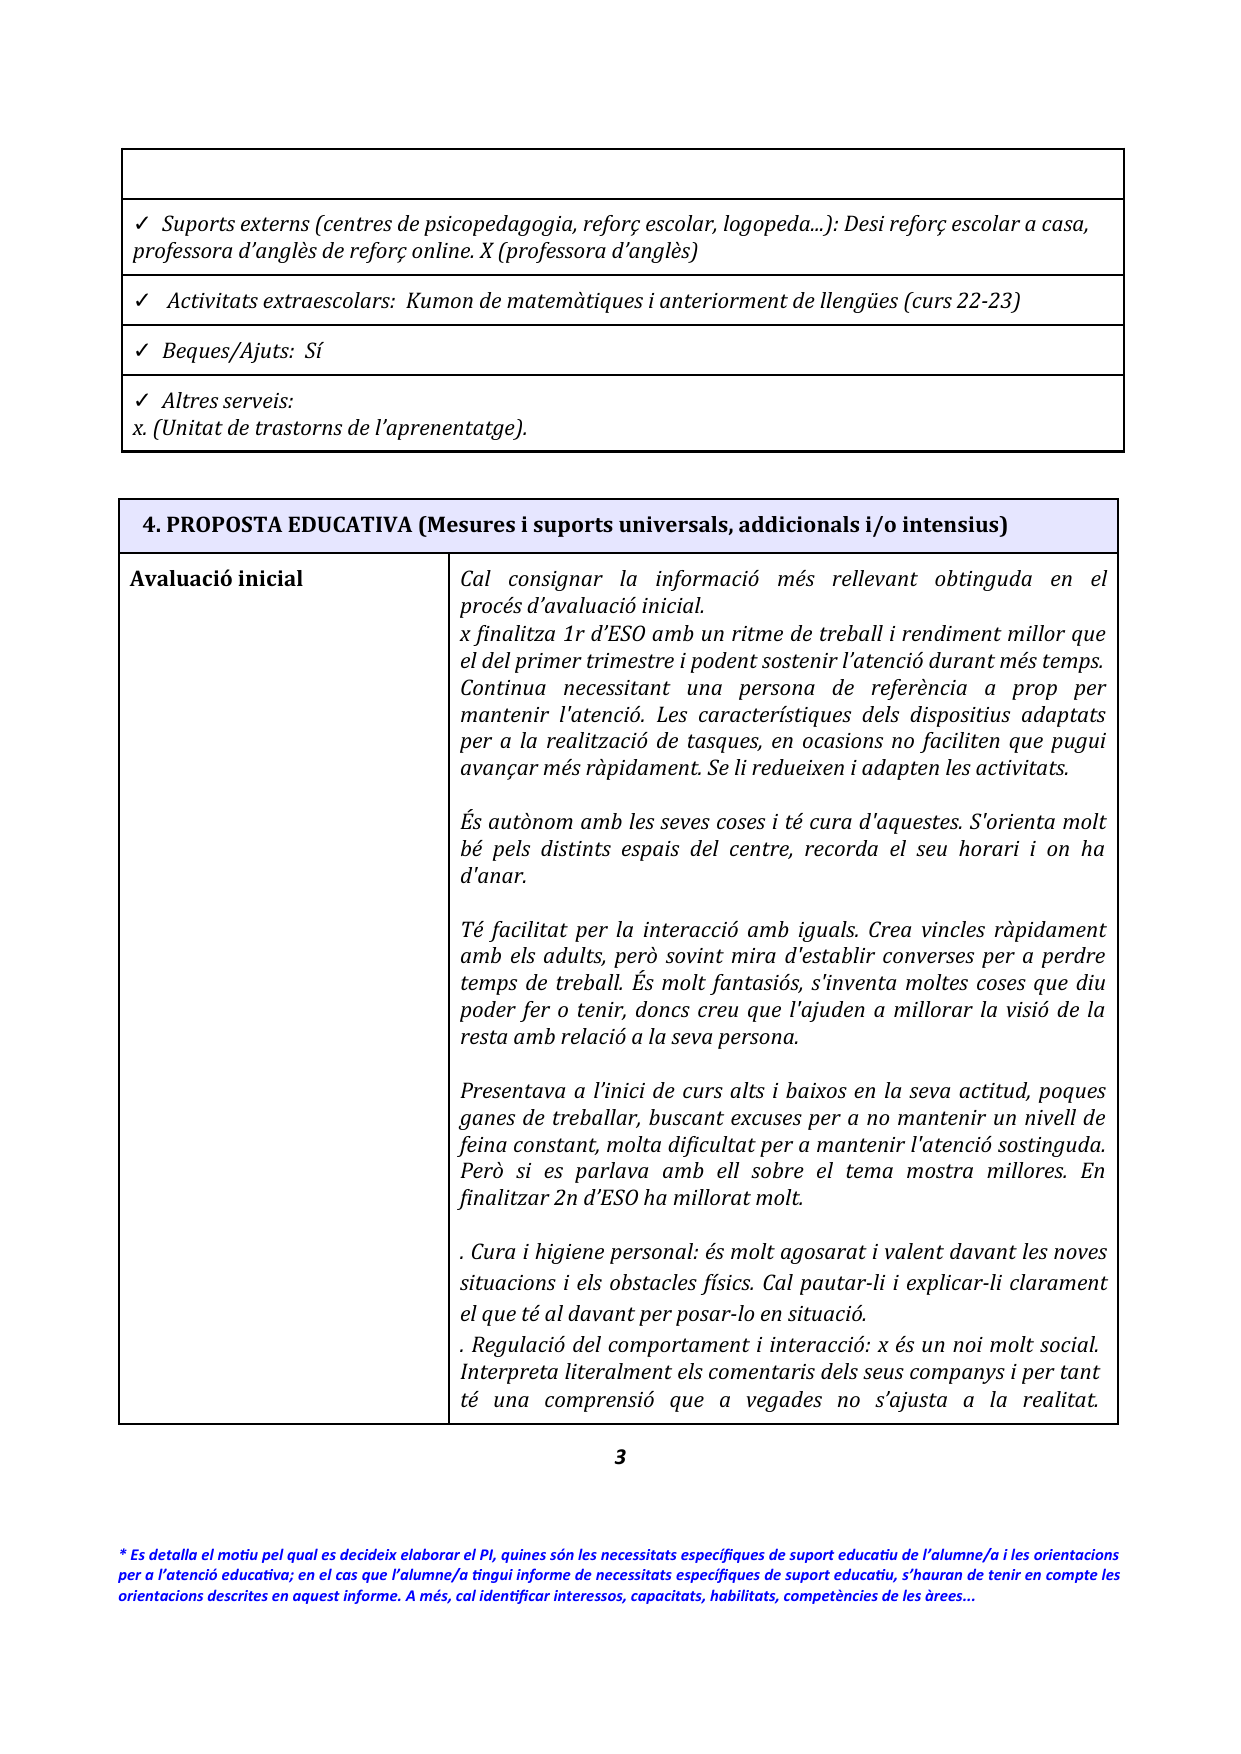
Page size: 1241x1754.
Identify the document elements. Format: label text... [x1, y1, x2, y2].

table_cell Avaluació inicial [120, 554, 448, 1423]
table_cell ✓ Altres serveis: x. (Unitat de trastorns de l’aprenentatge). [123, 376, 1123, 450]
table_cell ✓ Suports externs (centres de psicopedagogia, reforç escolar, logopeda...): Desi reforç escolar a casa, professora d’anglès de reforç online. X (professora d’anglès) [123, 200, 1123, 274]
table_cell Cal consignar la informació més rellevant obtinguda en el procés d’avaluació inicial. x finalitza 1r d’ESO amb un ritme de treball i rendiment millor que el del primer trimestre i podent sostenir l’atenció durant més temps. Continua necessitant una persona de referència a prop per mantenir l'atenció. Les característiques dels dispositius adaptats per a la realització de tasques, en ocasions no faciliten que pugui avançar més ràpidament. Se li redueixen i adapten les activitats. És autònom amb les seves coses i té cura d'aquestes. S'orienta molt bé pels distints espais del centre, recorda el seu horari i on ha d'anar. Té facilitat per la interacció amb iguals. Crea vincles ràpidament amb els adults, però sovint mira d'establir converses per a perdre temps de treball. És molt fantasiós, s'inventa moltes coses que diu poder fer o tenir, doncs creu que l'ajuden a millorar la visió de la resta amb relació a la seva persona. Presentava a l’inici de curs alts i baixos en la seva actitud, poques ganes de treballar, buscant excuses per a no mantenir un nivell de feina constant, molta dificultat per a mantenir l'atenció sostinguda. Però si es parlava amb ell sobre el tema mostra millores. En finalitzar 2n d’ESO ha millorat molt. . Cura i higiene personal: és molt agosarat i valent davant les noves situacions i els obstacles físics. Cal pautar-li i explicar-li clarament el que té al davant per posar-lo en situació. . Regulació del comportament i interacció: x és un noi molt social. Interpreta literalment els comentaris dels seus companys i per tant té una comprensió que a vegades no s’ajusta a la realitat. [450, 554, 1117, 1423]
table_header 4. PROPOSTA EDUCATIVA (Mesures i suports universals, addicionals i/o intensius) [120, 500, 1117, 552]
table_cell ✓ Activitats extraescolars: Kumon de matemàtiques i anteriorment de llengües (curs 22-23) [123, 276, 1123, 324]
table_cell ✓ Beques/Ajuts: Sí [123, 326, 1123, 374]
table_cell [123, 150, 1123, 197]
